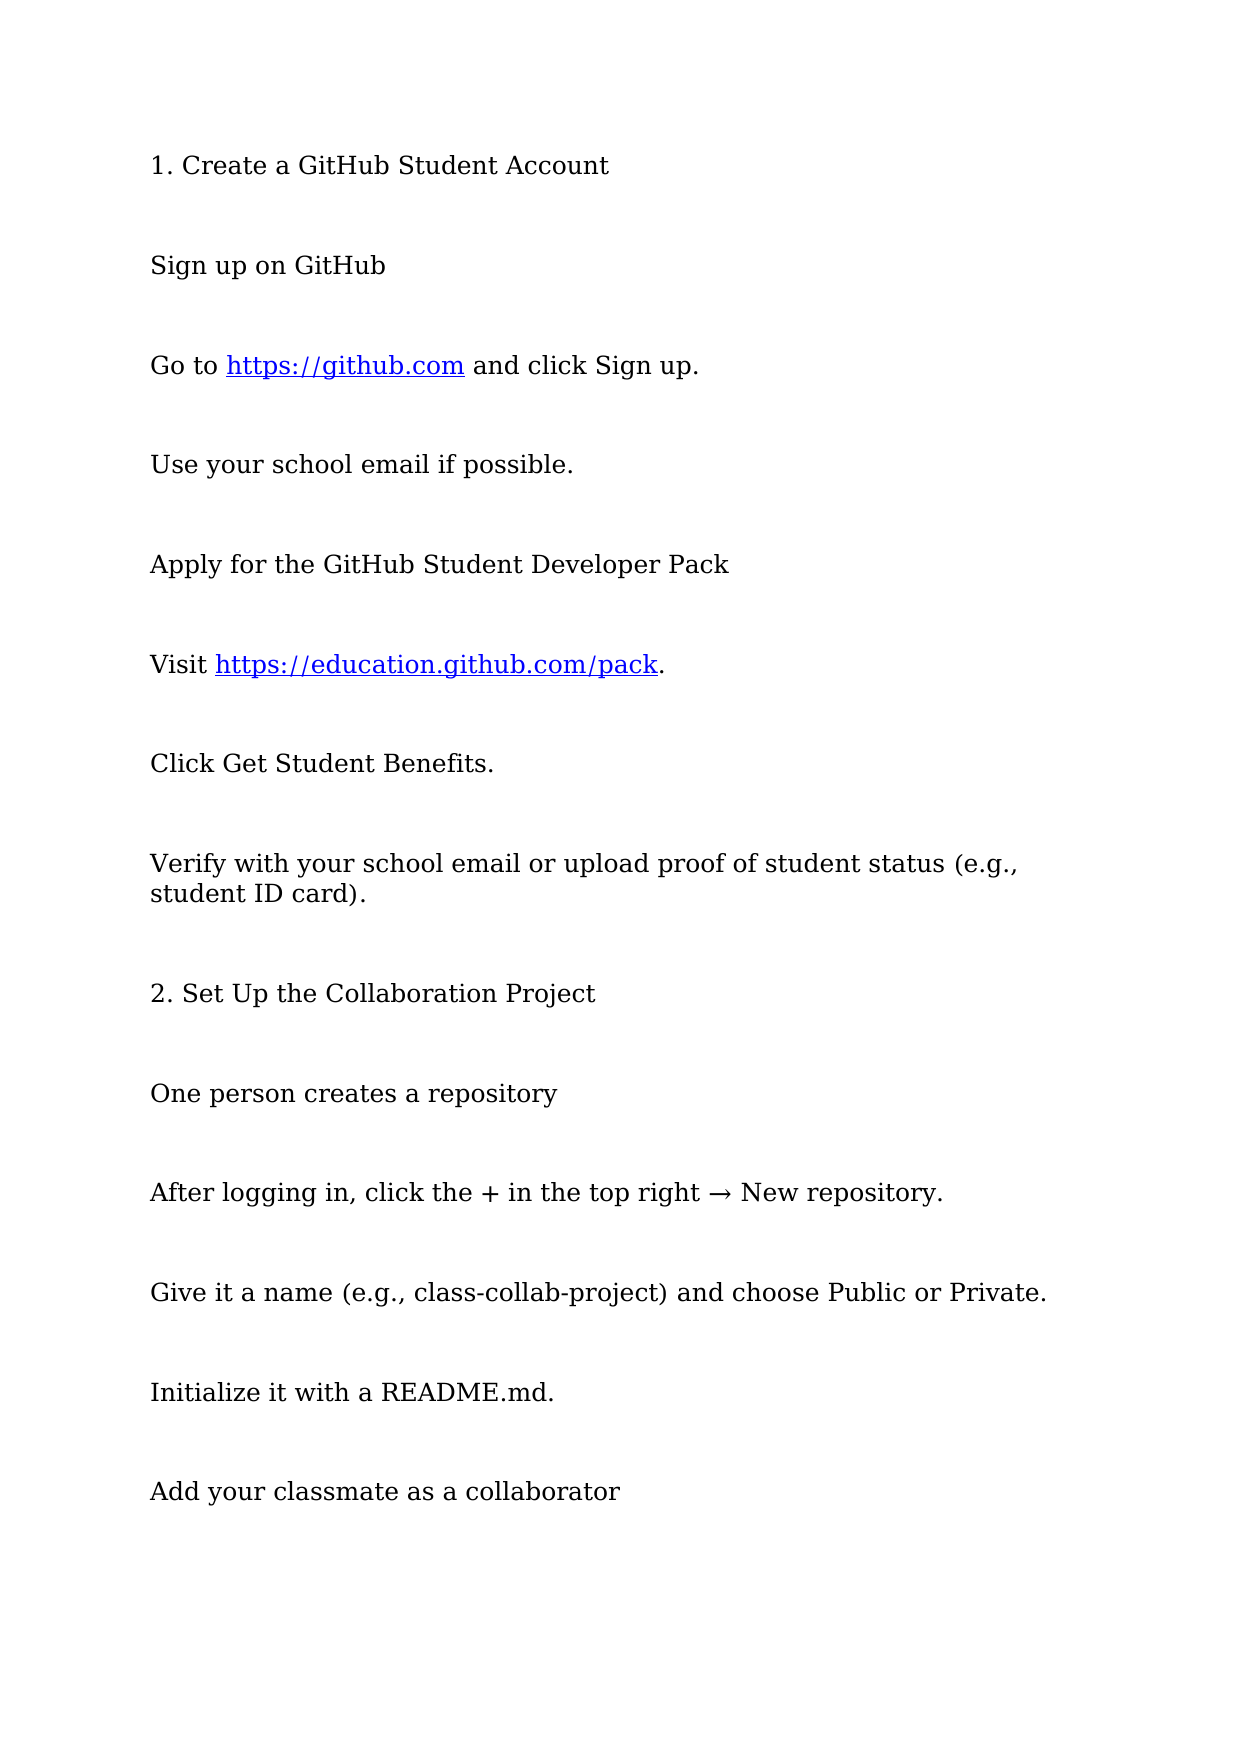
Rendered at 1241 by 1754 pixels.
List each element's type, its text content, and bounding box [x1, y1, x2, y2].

text Give it a name (e.g., class-collab-project) and choose Public or Private. [150, 1277, 1090, 1307]
text After logging in, click the + in the top right → New repository. [150, 1177, 1090, 1207]
text One person creates a repository [150, 1077, 1090, 1107]
text Sign up on GitHub [150, 250, 1090, 280]
text Go to https://github.com and click Sign up. [150, 349, 1090, 379]
text 1. Create a GitHub Student Account [150, 150, 1090, 180]
text Click Get Student Benefits. [150, 748, 1090, 778]
text 2. Set Up the Collaboration Project [150, 977, 1090, 1007]
text Visit https://education.github.com/pack. [150, 648, 1090, 678]
text Verify with your school email or upload proof of student status (e.g., student ID card). [150, 848, 1090, 908]
text Add your classmate as a collaborator [150, 1476, 1090, 1506]
text Initialize it with a README.md. [150, 1376, 1090, 1406]
text Use your school email if possible. [150, 449, 1090, 479]
text Apply for the GitHub Student Developer Pack [150, 549, 1090, 579]
